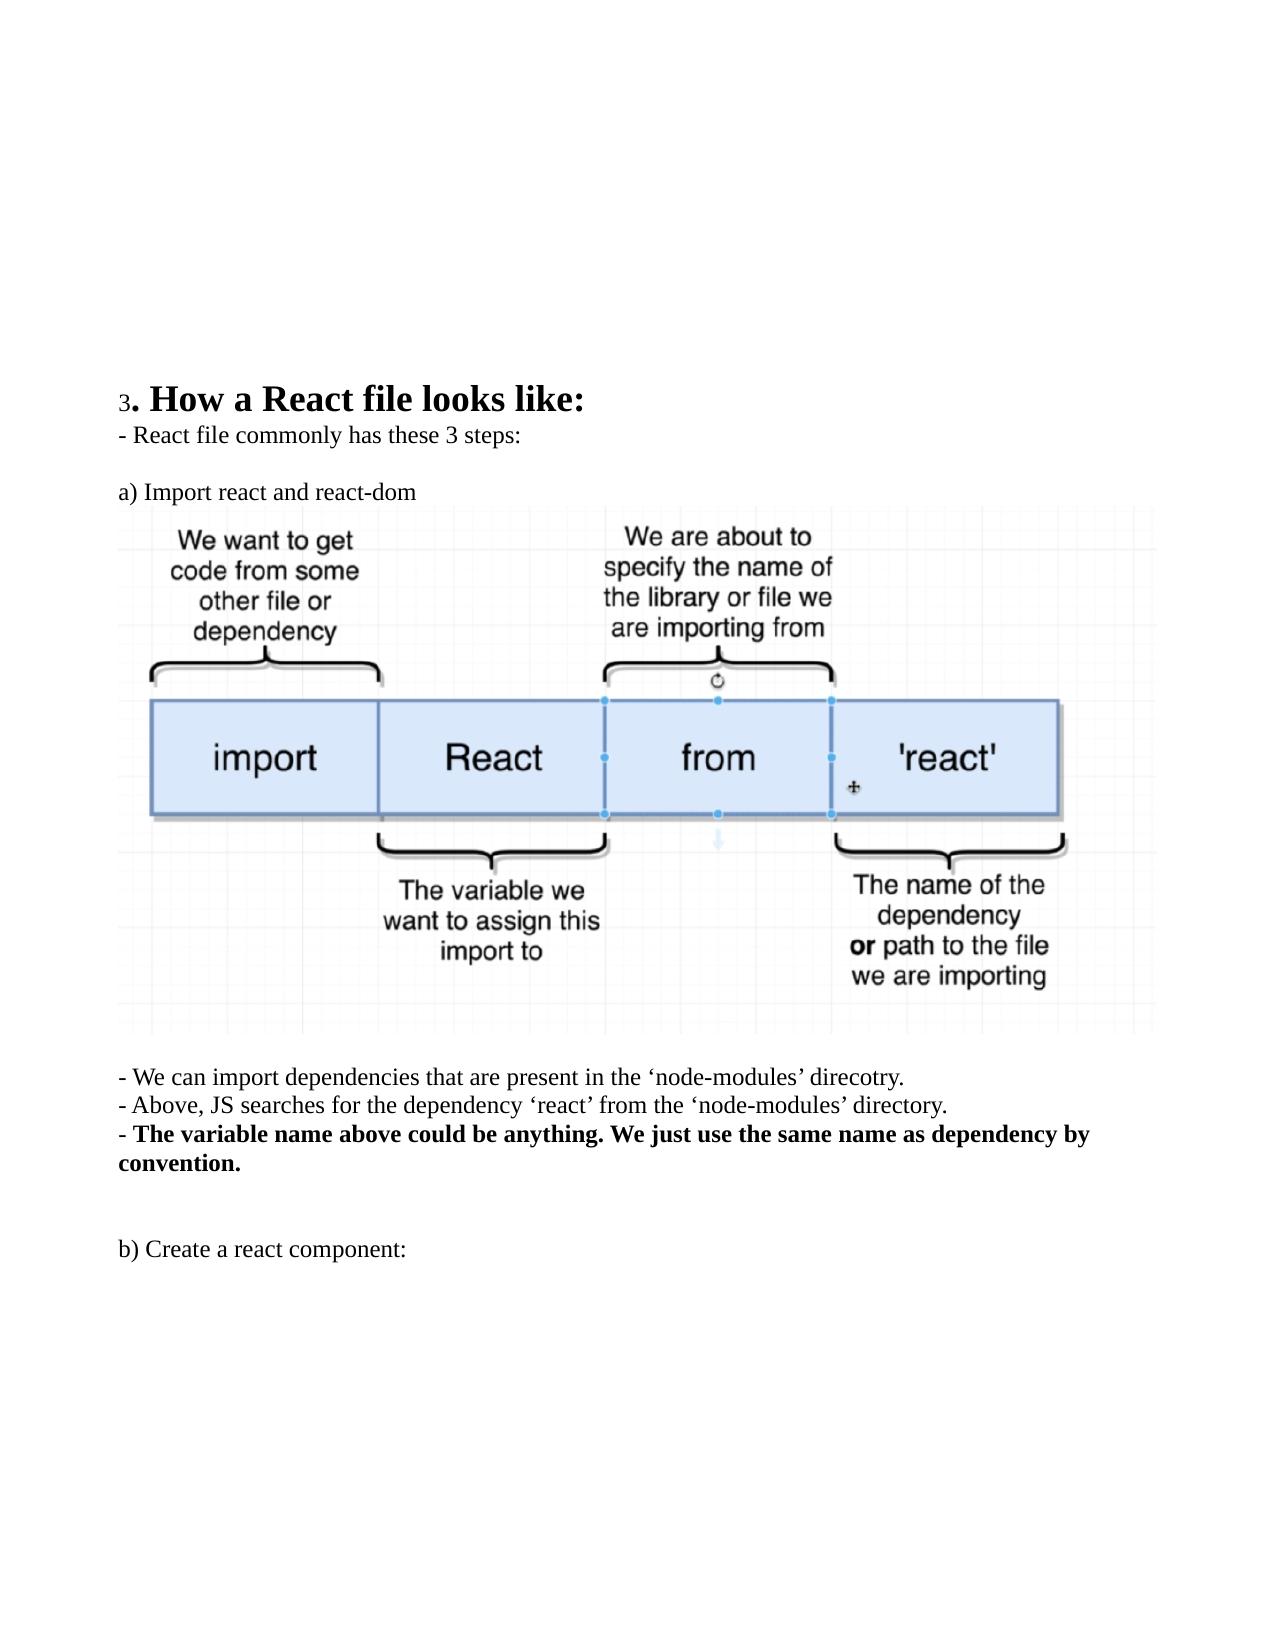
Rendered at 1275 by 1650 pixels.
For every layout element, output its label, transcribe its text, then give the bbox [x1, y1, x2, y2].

text - Above, JS searches for the dependency ‘react’ from the ‘node-modules’ directory. [118, 1091, 1157, 1119]
text b) Create a react component: [118, 1234, 1157, 1263]
text 3. How a React file looks like: [118, 377, 1157, 420]
text - The variable name above could be anything. We just use the same name as dependency by convention. [118, 1119, 1157, 1177]
text - We can import dependencies that are present in the ‘node-modules’ direcotry. [118, 1062, 1157, 1091]
text - React file commonly has these 3 steps: [118, 420, 1157, 449]
text a) Import react and react-dom [118, 477, 1157, 506]
picture [118, 506, 1157, 1034]
